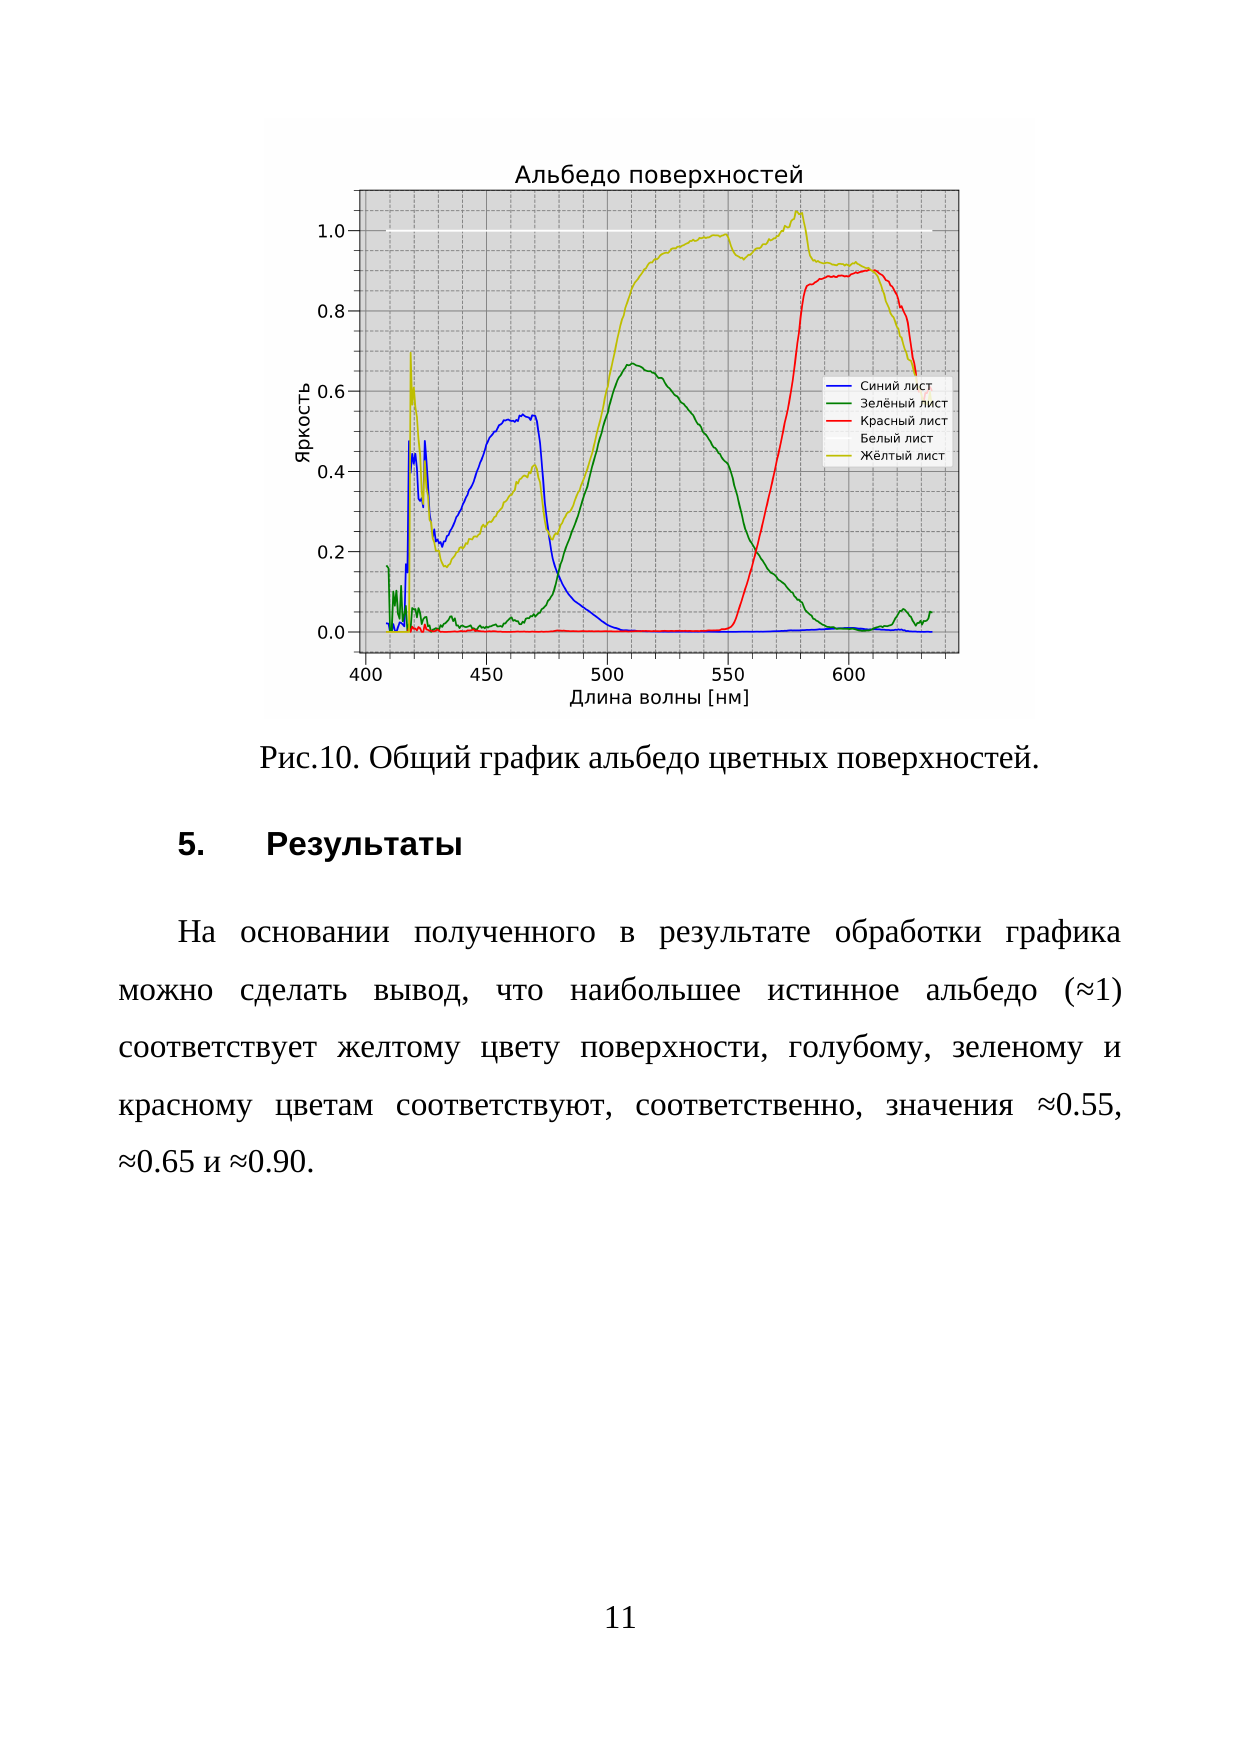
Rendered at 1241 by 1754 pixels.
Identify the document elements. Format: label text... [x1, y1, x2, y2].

picture [263, 118, 1036, 719]
text На основании полученного в результате обработки графика можно сделать вывод, что наибольшее истинное альбедо (≈1) соответствует желтому цвету поверхности, голубому, зеленому и красному цветам соответствуют, соответственно, значения ≈0.55, ≈0.65 и ≈0.90. [118, 911, 1122, 1180]
text Рис.10. Общий график альбедо цветных поверхностей. [118, 737, 1122, 776]
subtitle Результаты [118, 824, 1122, 863]
